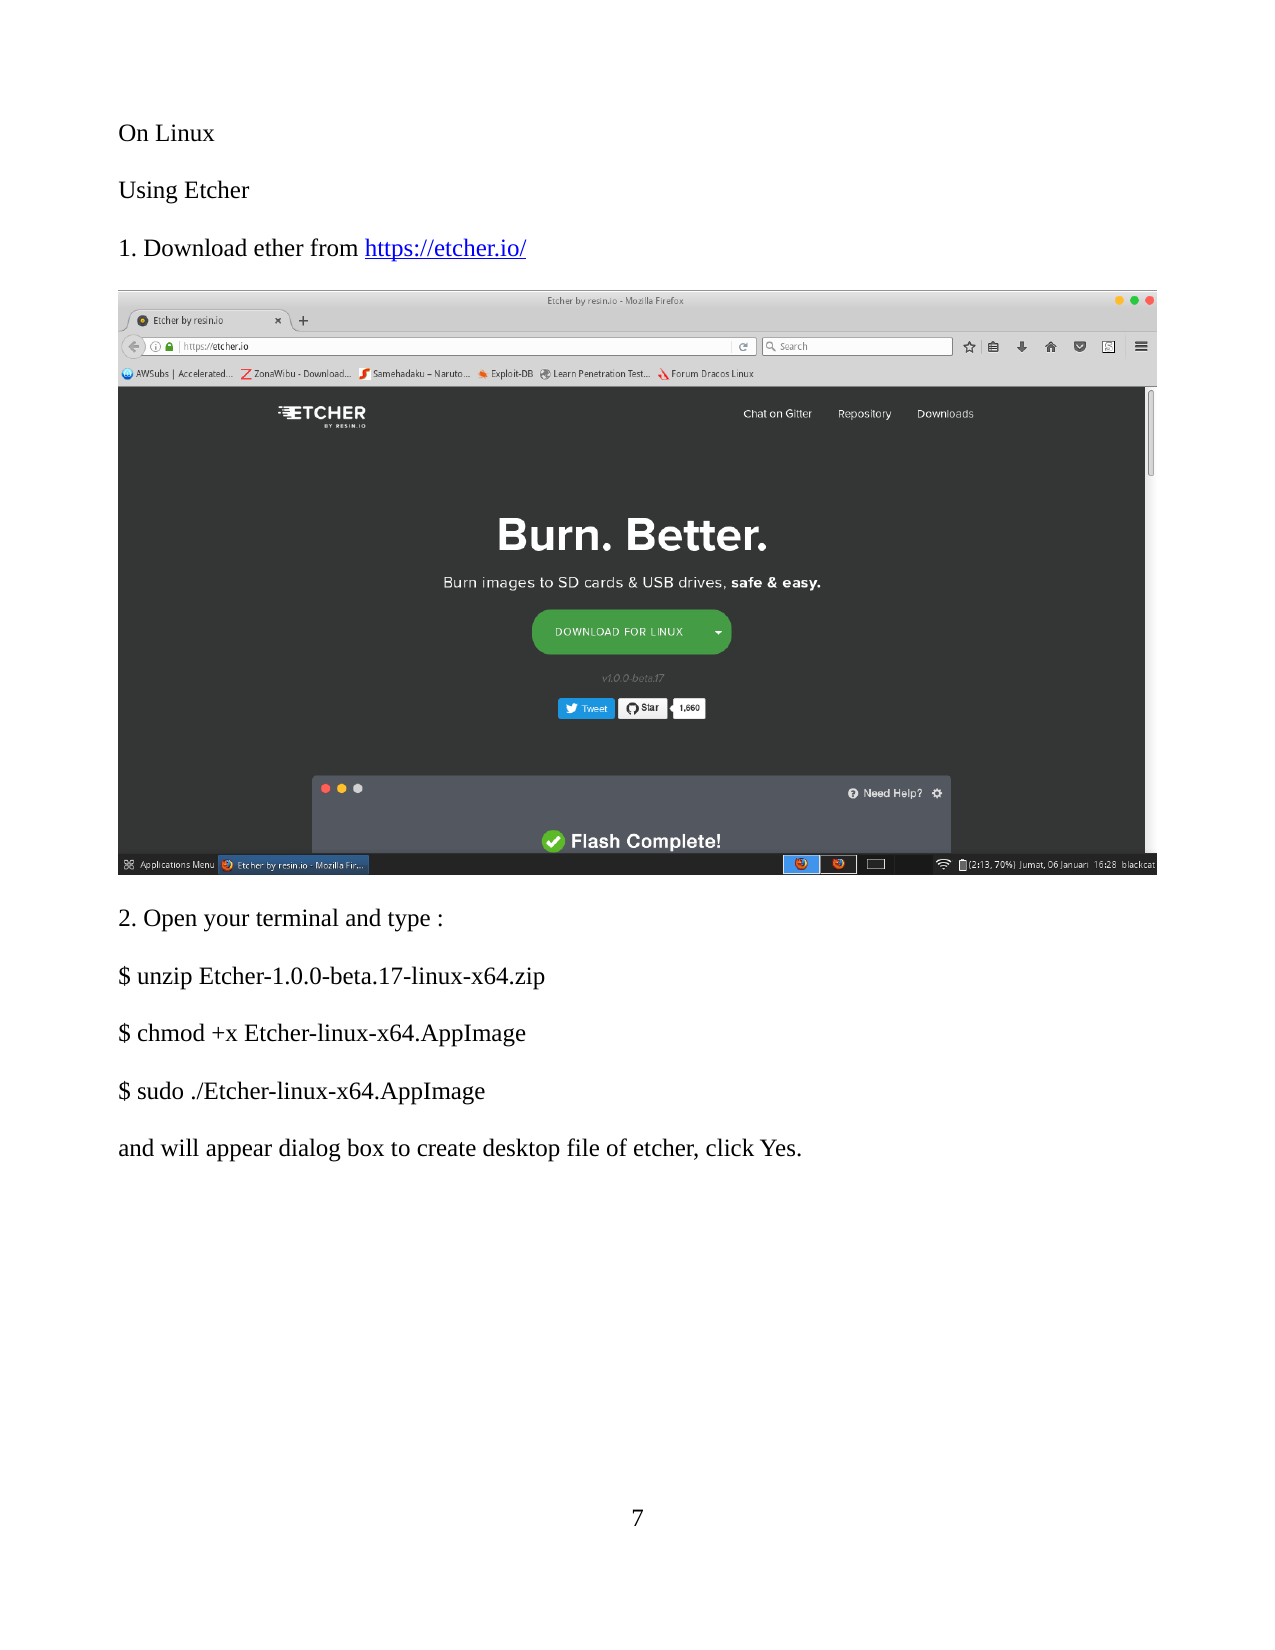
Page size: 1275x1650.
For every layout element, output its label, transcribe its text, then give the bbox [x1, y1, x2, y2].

text and will appear dialog box to create desktop file of etcher, click Yes. [118, 1133, 1157, 1162]
text $ chmod +x Etcher-linux-x64.AppImage [118, 1018, 1157, 1047]
text $ unzip Etcher-1.0.0-beta.17-linux-x64.zip [118, 961, 1157, 989]
text 1. Download ether from https://etcher.io/ [118, 233, 1157, 262]
picture [118, 290, 1157, 875]
text 2. Open your terminal and type : [118, 903, 1157, 932]
text $ sudo ./Etcher-linux-x64.AppImage [118, 1076, 1157, 1104]
text Using Etcher [118, 176, 1157, 204]
text On Linux [118, 118, 1157, 147]
